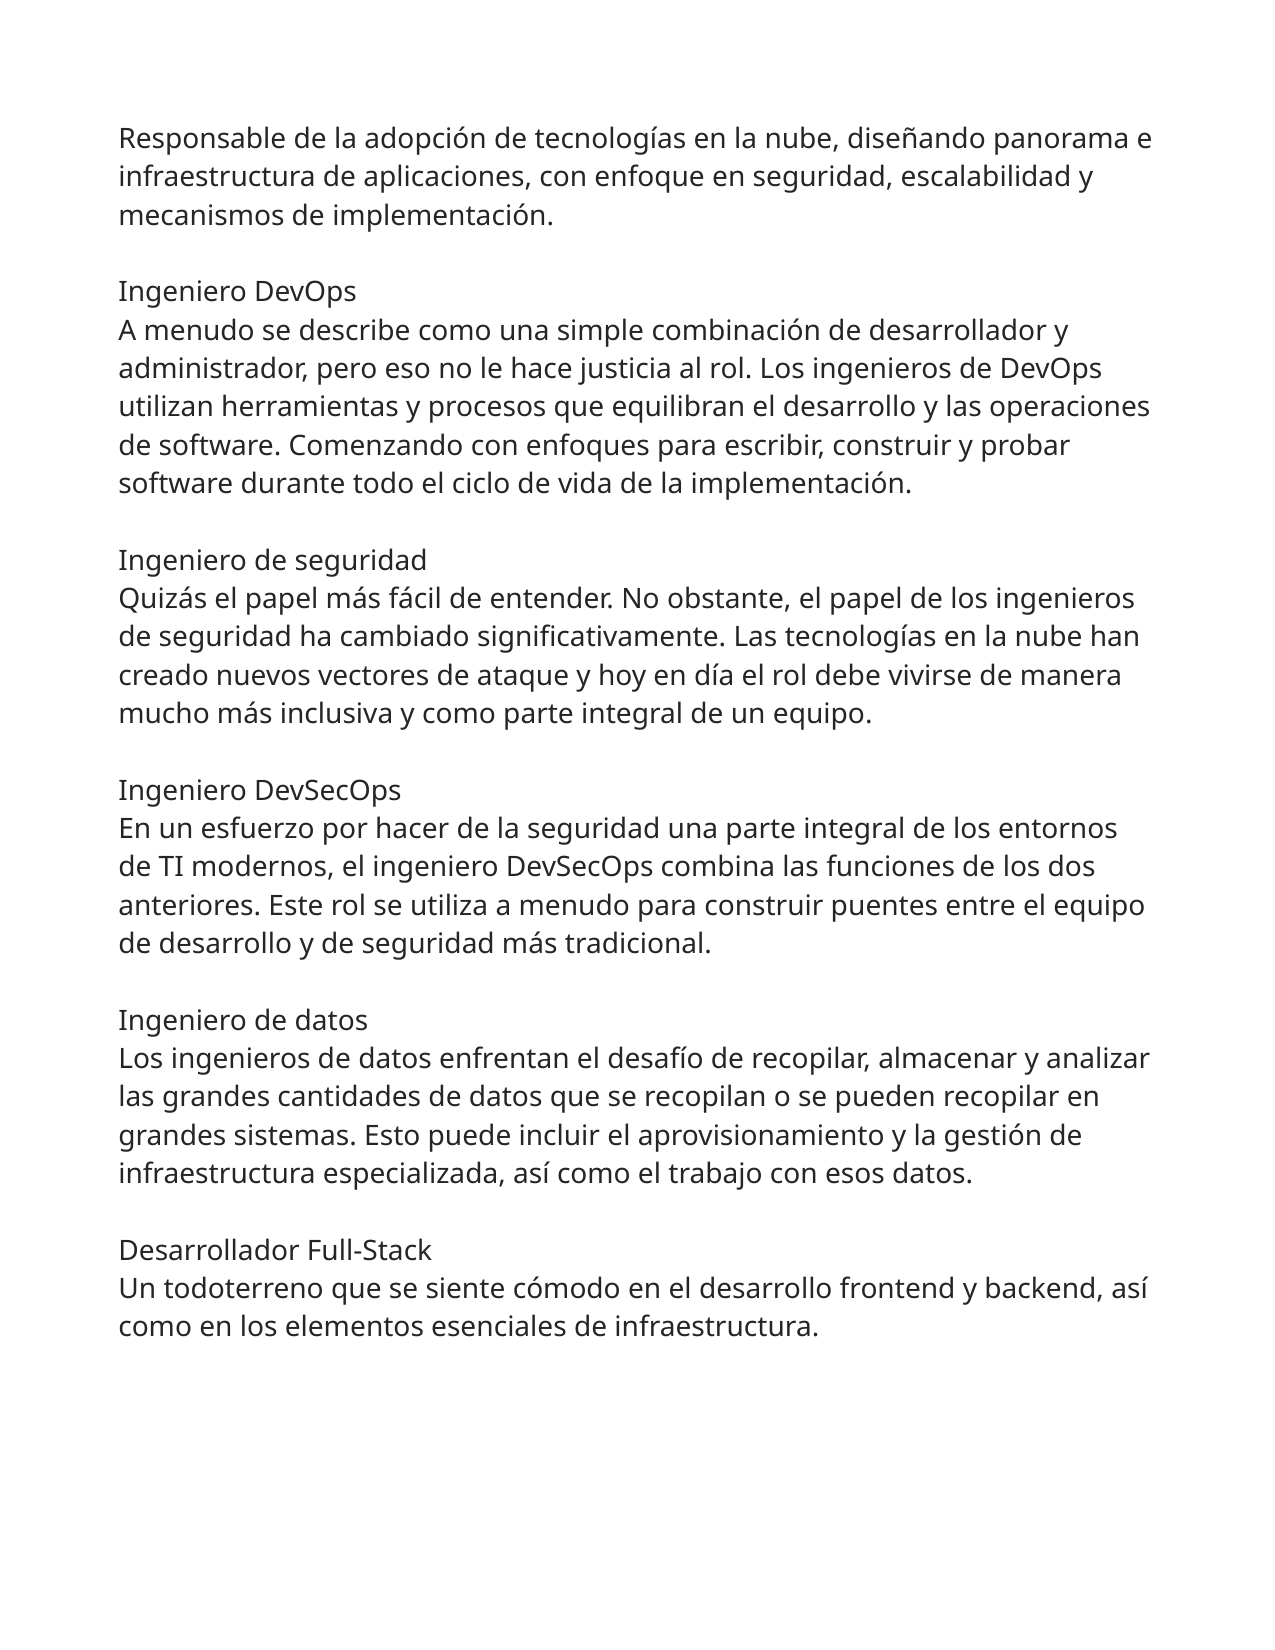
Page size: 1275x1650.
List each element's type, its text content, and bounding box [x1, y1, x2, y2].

text Responsable de la adopción de tecnologías en la nube, diseñando panorama e infraestructura de aplicaciones, con enfoque en seguridad, escalabilidad y mecanismos de implementación. [118, 118, 1157, 233]
text Ingeniero de datos [118, 1000, 1157, 1038]
text Ingeniero de seguridad [118, 540, 1157, 578]
text Ingeniero DevOps [118, 271, 1157, 310]
text En un esfuerzo por hacer de la seguridad una parte integral de los entornos de TI modernos, el ingeniero DevSecOps combina las funciones de los dos anteriores. Este rol se utiliza a menudo para construir puentes entre el equipo de desarrollo y de seguridad más tradicional. [118, 808, 1157, 961]
text Quizás el papel más fácil de entender. No obstante, el papel de los ingenieros de seguridad ha cambiado significativamente. Las tecnologías en la nube han creado nuevos vectores de ataque y hoy en día el rol debe vivirse de manera mucho más inclusiva y como parte integral de un equipo. [118, 578, 1157, 731]
text Un todoterreno que se siente cómodo en el desarrollo frontend y backend, así como en los elementos esenciales de infraestructura. [118, 1268, 1157, 1345]
text Los ingenieros de datos enfrentan el desafío de recopilar, almacenar y analizar las grandes cantidades de datos que se recopilan o se pueden recopilar en grandes sistemas. Esto puede incluir el aprovisionamiento y la gestión de infraestructura especializada, así como el trabajo con esos datos. [118, 1038, 1157, 1191]
text A menudo se describe como una simple combinación de desarrollador y administrador, pero eso no le hace justicia al rol. Los ingenieros de DevOps utilizan herramientas y procesos que equilibran el desarrollo y las operaciones de software. Comenzando con enfoques para escribir, construir y probar software durante todo el ciclo de vida de la implementación. [118, 310, 1157, 501]
text Desarrollador Full-Stack [118, 1230, 1157, 1268]
text Ingeniero DevSecOps [118, 770, 1157, 808]
